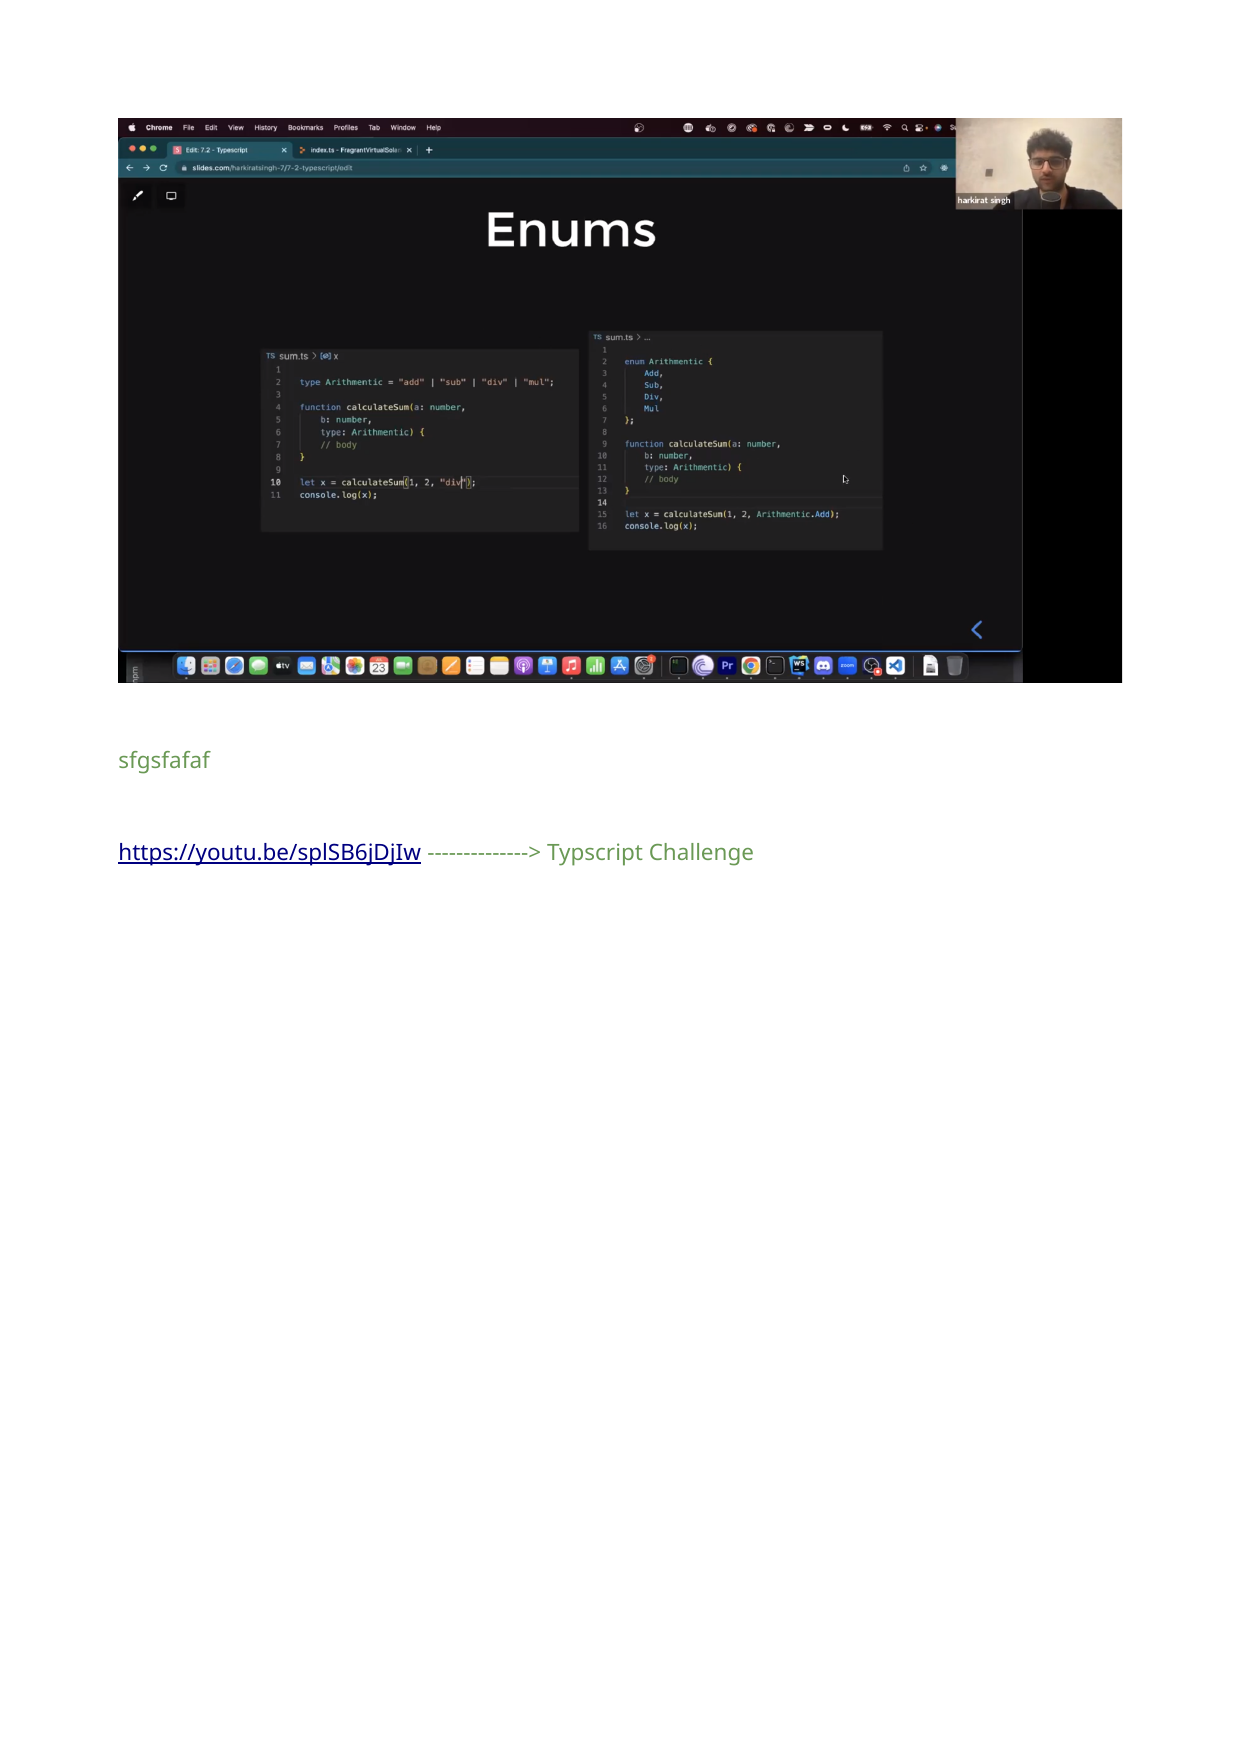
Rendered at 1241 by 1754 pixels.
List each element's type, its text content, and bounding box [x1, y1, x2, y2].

picture [118, 118, 1123, 683]
text https://youtu.be/splSB6jDjIw --------------> Typscript Challenge [118, 836, 1122, 867]
text sfgsfafaf [118, 744, 1122, 775]
